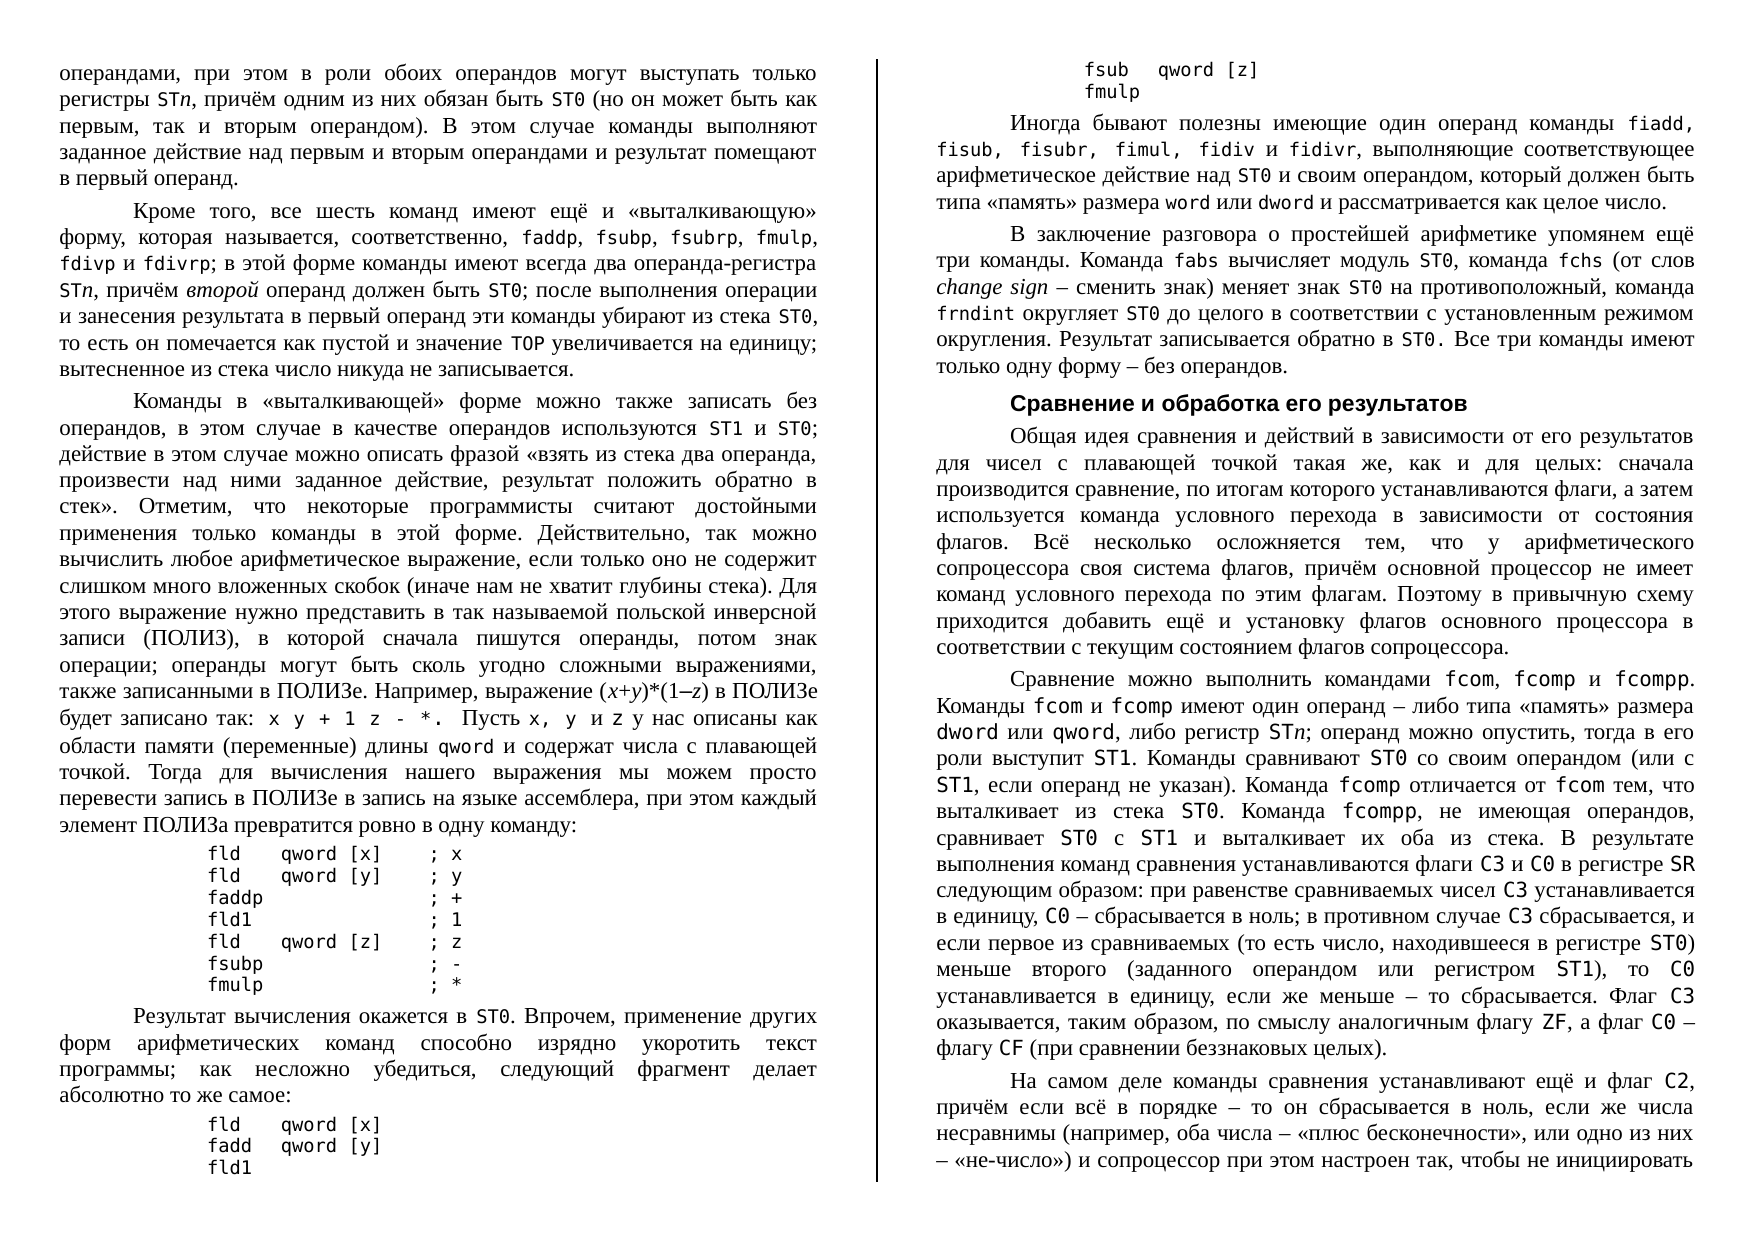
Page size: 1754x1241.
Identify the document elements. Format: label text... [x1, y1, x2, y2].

text fld1 [59, 1157, 818, 1179]
text fmulp [936, 81, 1695, 103]
text Общая идея сравнения и действий в зависимости от его результатов для чисел с плавающей точкой такая же, как и для целых: сначала производится сравнение, по итогам которого устанавливаются флаги, а затем используется команда условного перехода в зависимости от состояния флагов. Всё несколько осложняется тем, что у арифметического сопроцессора своя система флагов, причём основной процессор не имеет команд условного перехода по этим флагам. Поэтому в привычную схему приходится добавить ещё и установку флагов основного процессора в соответствии с текущим состоянием флагов сопроцессора. [936, 422, 1695, 659]
text Сравнение и обработка его результатов [936, 390, 1695, 416]
text операндами, при этом в роли обоих операндов могут выступать только регистры STn, причём одним из них обязан быть ST0 (но он может быть как первым, так и вторым операндом). В этом случае команды выполняют заданное действие над первым и вторым операндами и результат помещают в первый операнд. [59, 59, 818, 191]
text Сравнение можно выполнить командами fcom, fcomp и fcompp. Команды fcom и fcomp имеют один операнд – либо типа «память» размера dword или qword, либо регистр STn; операнд можно опустить, тогда в его роли выступит ST1. Команды сравнивают ST0 со своим операндом (или с ST1, если операнд не указан). Команда fcomp отличается от fcom тем, что выталкивает из стека ST0. Команда fcompp, не имеющая операндов, сравнивает ST0 с ST1 и выталкивает их оба из стека. В результате выполнения команд сравнения устанавливаются флаги C3 и C0 в регистре SR следующим образом: при равенстве сравниваемых чисел C3 устанавливается в единицу, C0 – сбрасывается в ноль; в противном случае C3 сбрасывается, и если первое из сравниваемых (то есть число, находившееся в регистре ST0) меньше второго (заданного операндом или регистром ST1), то C0 устанавливается в единицу, если же меньше – то сбрасывается. Флаг C3 оказывается, таким образом, по смыслу аналогичным флагу ZF, а флаг C0 – флагу CF (при сравнении беззнаковых целых). [936, 665, 1695, 1061]
text Результат вычисления окажется в ST0. Впрочем, применение других форм арифметических команд способно изрядно укоротить текст программы; как несложно убедиться, следующий фрагмент делает абсолютно то же самое: [59, 1002, 818, 1108]
text fld qword [y] ; y [59, 865, 818, 887]
text В заключение разговора о простейшей арифметике упомянем ещё три команды. Команда fabs вычисляет модуль ST0, команда fchs (от слов change sign – сменить знак) меняет знак ST0 на противоположный, команда frndint округляет ST0 до целого в соответствии с установленным режимом округления. Результат записывается обратно в ST0. Все три команды имеют только одну форму – без операндов. [936, 220, 1695, 378]
text Команды в «выталкивающей» форме можно также записать без операндов, в этом случае в качестве операндов используются ST1 и ST0; действие в этом случае можно описать фразой «взять из стека два операнда, произвести над ними заданное действие, результат положить обратно в стек». Отметим, что некоторые программисты считают достойными применения только команды в этой форме. Действительно, так можно вычислить любое арифметическое выражение, если только оно не содержит слишком много вложенных скобок (иначе нам не хватит глубины стека). Для этого выражение нужно представить в так называемой польской инверсной записи (ПОЛИЗ), в которой сначала пишутся операнды, потом знак операции; операнды могут быть сколь угодно сложными выражениями, также записанными в ПОЛИЗе. Например, выражение (x+y)*(1–z) в ПОЛИЗе будет записано так: x y + 1 z - *. Пусть x, y и z у нас описаны как области памяти (переменные) длины qword и содержат числа с плавающей точкой. Тогда для вычисления нашего выражения мы можем просто перевести запись в ПОЛИЗе в запись на языке ассемблера, при этом каждый элемент ПОЛИЗа превратится ровно в одну команду: [59, 387, 818, 837]
text fsubp ; - [59, 952, 818, 974]
text fld qword [z] ; z [59, 931, 818, 952]
text fld qword [x] [59, 1113, 818, 1135]
text На самом деле команды сравнения устанавливают ещё и флаг C2, причём если всё в порядке – то он сбрасывается в ноль, если же числа несравнимы (например, оба числа – «плюс бесконечности», или одно из них – «не-число») и сопроцессор при этом настроен так, чтобы не инициировать [936, 1067, 1695, 1172]
text fsub qword [z] [936, 59, 1695, 81]
text Кроме того, все шесть команд имеют ещё и «выталкивающую» форму, которая называется, соответственно, faddp, fsubp, fsubrp, fmulp, fdivp и fdivrp; в этой форме команды имеют всегда два операнда-регистра STn, причём второй операнд должен быть ST0; после выполнения операции и занесения результата в первый операнд эти команды убирают из стека ST0, то есть он помечается как пустой и значение TOP увеличивается на единицу; вытесненное из стека число никуда не записывается. [59, 197, 818, 381]
text faddp ; + [59, 887, 818, 909]
text fadd qword [y] [59, 1135, 818, 1157]
text fmulp ; * [59, 974, 818, 996]
text Иногда бывают полезны имеющие один операнд команды fiadd, fisub, fisubr, fimul, fidiv и fidivr, выполняющие соответствующее арифметическое действие над ST0 и своим операндом, который должен быть типа «память» размера word или dword и рассматривается как целое число. [936, 109, 1695, 214]
text fld1 ; 1 [59, 909, 818, 931]
text fld qword [x] ; x [59, 843, 818, 865]
